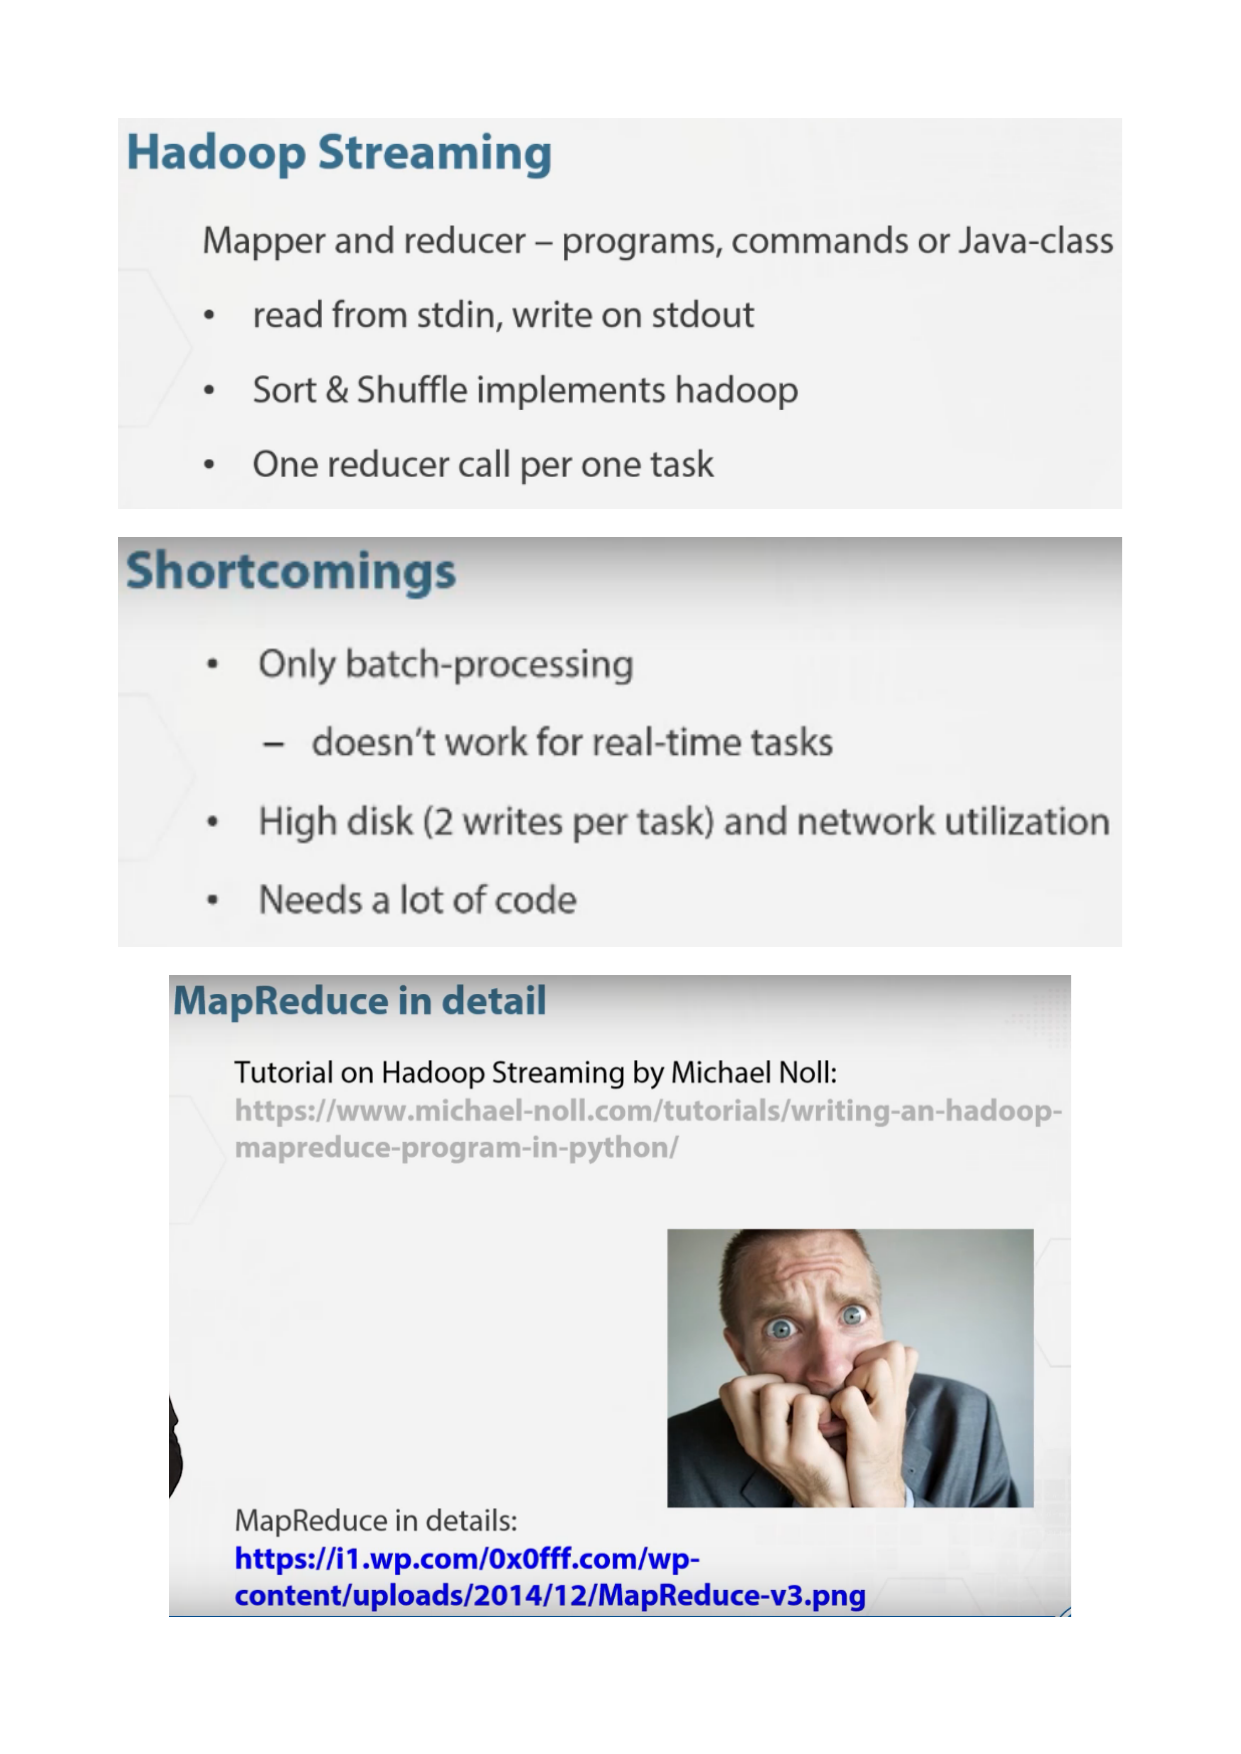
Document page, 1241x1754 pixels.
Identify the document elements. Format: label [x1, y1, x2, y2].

picture [169, 975, 1072, 1617]
picture [118, 537, 1123, 947]
picture [118, 118, 1123, 509]
